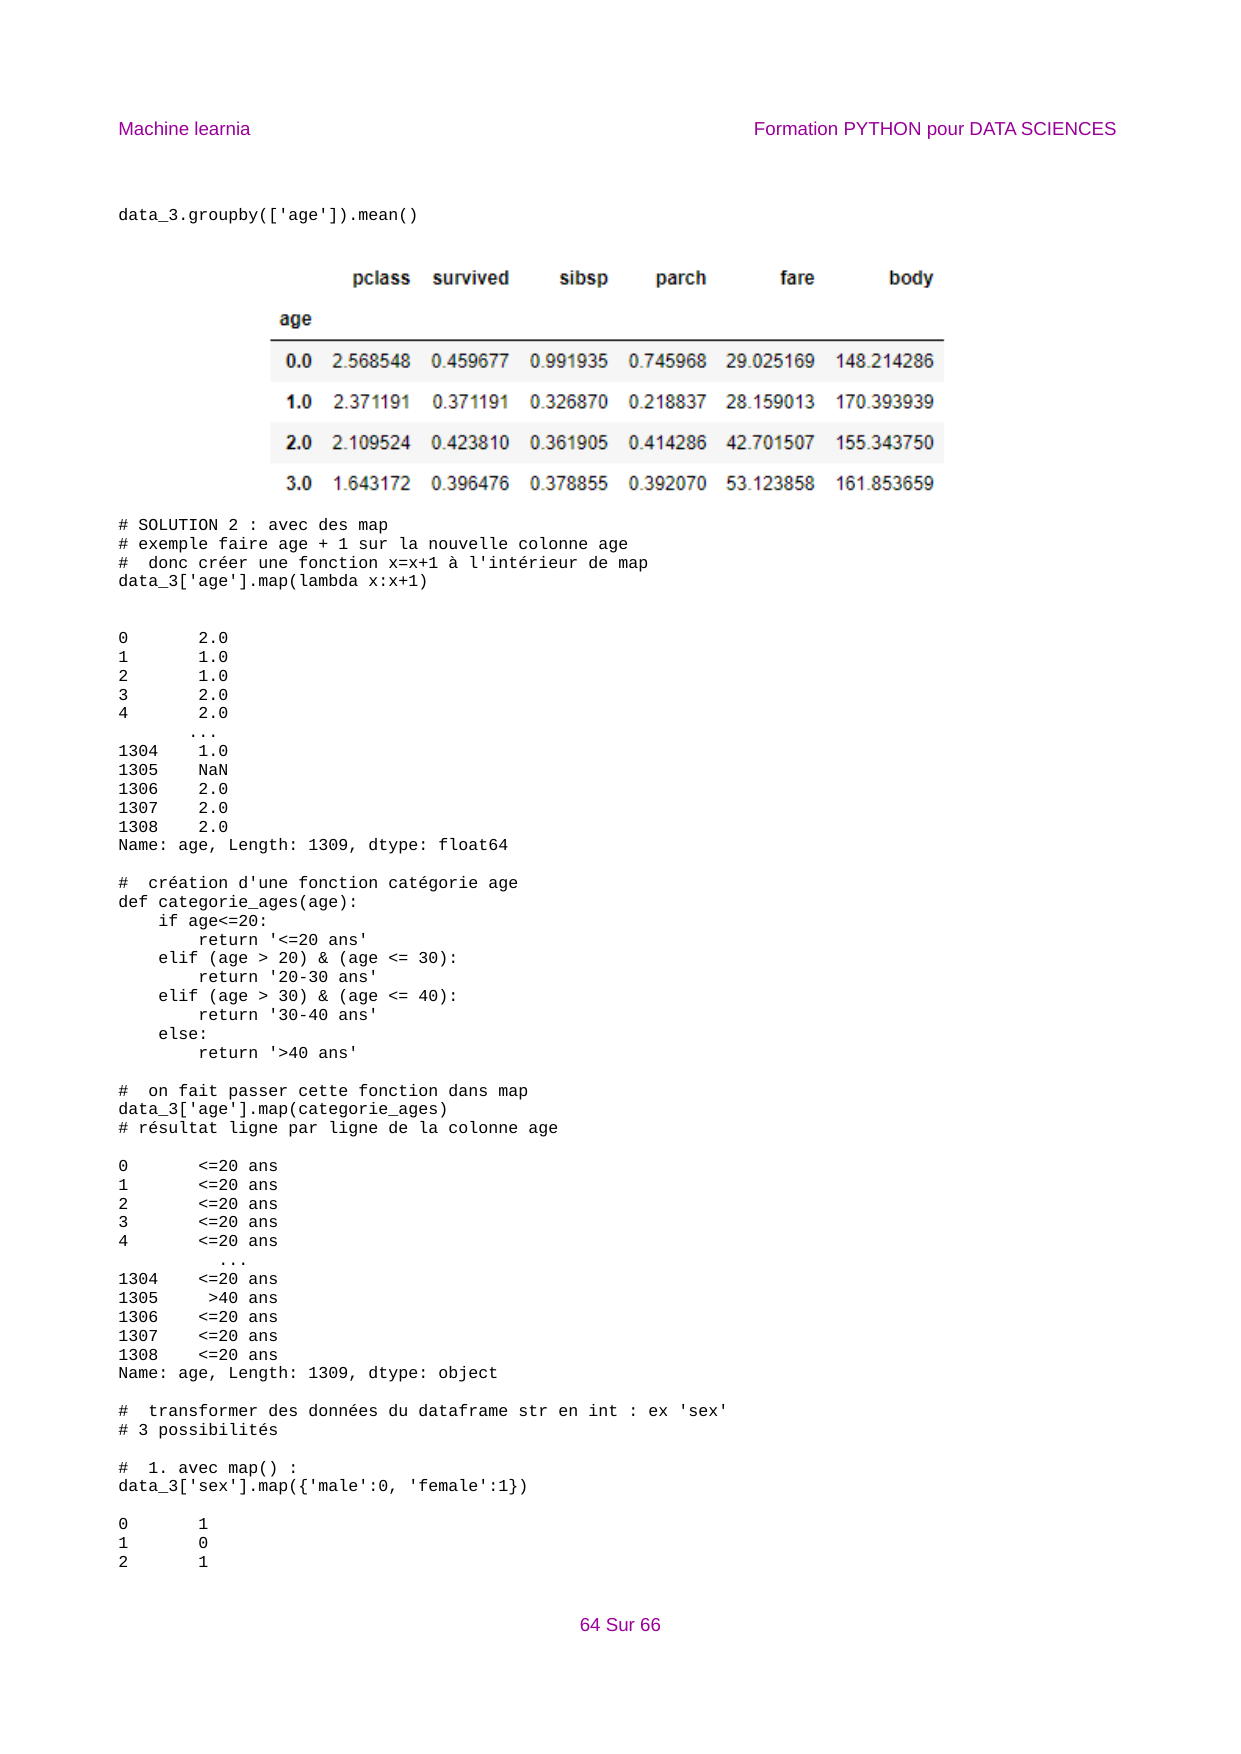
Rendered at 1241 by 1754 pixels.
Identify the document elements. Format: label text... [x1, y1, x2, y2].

text 2 <=20 ans [118, 1195, 1122, 1214]
text 1307 <=20 ans [118, 1327, 1122, 1346]
text 1 1.0 [118, 648, 1122, 667]
text 0 <=20 ans [118, 1157, 1122, 1176]
text 2 1 [118, 1553, 1122, 1572]
text return '30-40 ans' [118, 1007, 1122, 1026]
text return '>40 ans' [118, 1044, 1122, 1063]
text return '20-30 ans' [118, 969, 1122, 988]
text 1 0 [118, 1534, 1122, 1553]
picture [256, 244, 985, 517]
text # résultat ligne par ligne de la colonne age [118, 1120, 1122, 1139]
text # 1. avec map() : [118, 1459, 1122, 1478]
text 1305 NaN [118, 762, 1122, 780]
text data_3['sex'].map({'male':0, 'female':1}) [118, 1478, 1122, 1497]
text data_3['age'].map(categorie_ages) [118, 1101, 1122, 1120]
text 3 <=20 ans [118, 1214, 1122, 1233]
text # transformer des données du dataframe str en int : ex 'sex' [118, 1403, 1122, 1421]
text 2 1.0 [118, 667, 1122, 686]
text 1308 2.0 [118, 818, 1122, 837]
text Name: age, Length: 1309, dtype: object [118, 1365, 1122, 1384]
text 0 1 [118, 1516, 1122, 1534]
text data_3.groupby(['age']).mean() [118, 207, 1122, 226]
text # 3 possibilités [118, 1421, 1122, 1440]
text 1304 <=20 ans [118, 1271, 1122, 1289]
text 1 <=20 ans [118, 1176, 1122, 1195]
text 1306 <=20 ans [118, 1308, 1122, 1327]
text # création d'une fonction catégorie age [118, 875, 1122, 893]
text return '<=20 ans' [118, 931, 1122, 950]
text 1308 <=20 ans [118, 1346, 1122, 1365]
text 1306 2.0 [118, 780, 1122, 799]
text if age<=20: [118, 912, 1122, 931]
text 4 2.0 [118, 705, 1122, 724]
text elif (age > 20) & (age <= 30): [118, 950, 1122, 969]
text 1307 2.0 [118, 799, 1122, 818]
text data_3['age'].map(lambda x:x+1) [118, 573, 1122, 592]
text 4 <=20 ans [118, 1233, 1122, 1252]
text ... [118, 1252, 1122, 1271]
text # on fait passer cette fonction dans map [118, 1082, 1122, 1101]
text Name: age, Length: 1309, dtype: float64 [118, 837, 1122, 856]
text ... [118, 724, 1122, 743]
text 1304 1.0 [118, 743, 1122, 762]
text 0 2.0 [118, 629, 1122, 648]
text 1305 >40 ans [118, 1289, 1122, 1308]
text def categorie_ages(age): [118, 893, 1122, 912]
text else: [118, 1026, 1122, 1044]
text # donc créer une fonction x=x+1 à l'intérieur de map [118, 554, 1122, 573]
text elif (age > 30) & (age <= 40): [118, 988, 1122, 1007]
text # exemple faire age + 1 sur la nouvelle colonne age [118, 535, 1122, 554]
text 3 2.0 [118, 686, 1122, 705]
text # SOLUTION 2 : avec des map [118, 244, 1122, 535]
